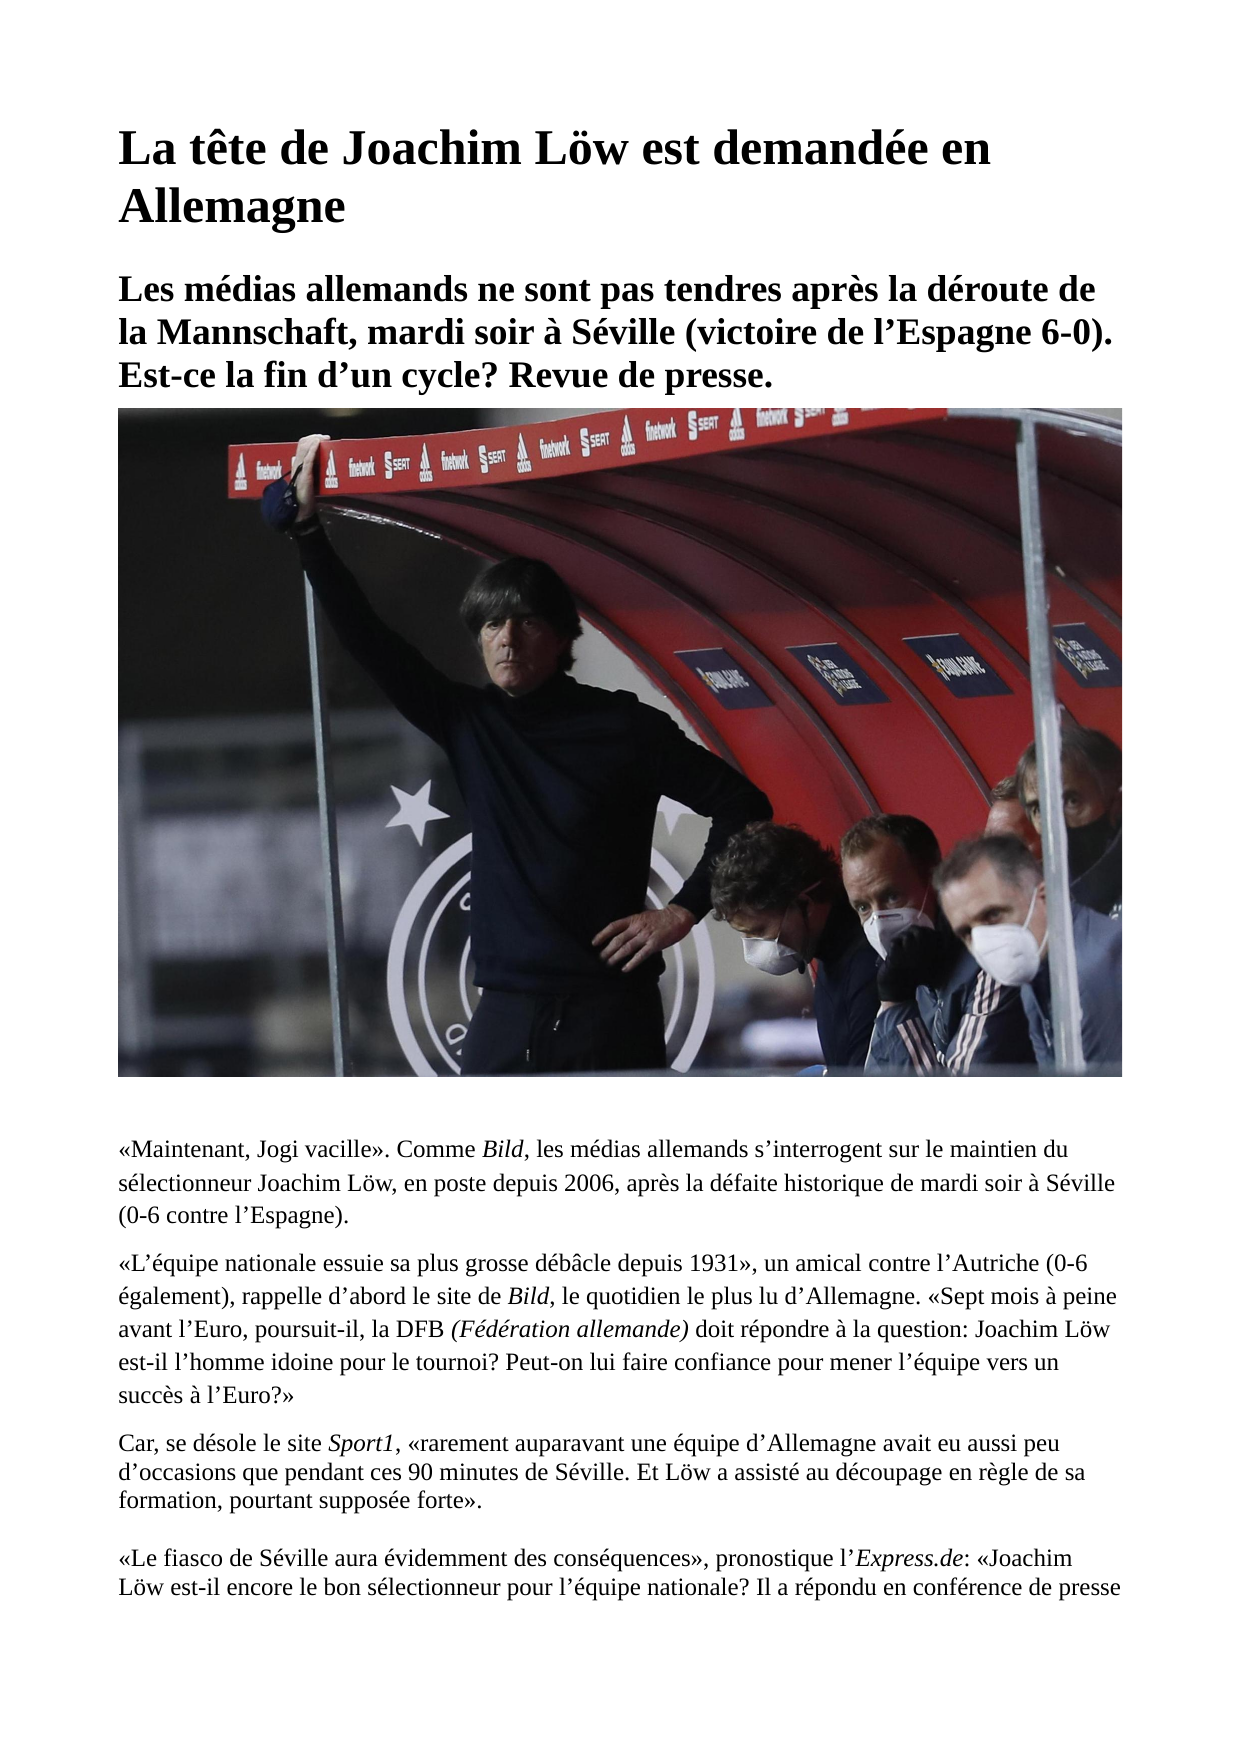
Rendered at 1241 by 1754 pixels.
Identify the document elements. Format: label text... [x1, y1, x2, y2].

subtitle Les médias allemands ne sont pas tendres après la déroute de la Mannschaft, mardi soir à Séville (victoire de l’Espagne 6-0). Est-ce la fin d’un cycle? Revue de presse. [118, 266, 1122, 396]
text «Le fiasco de Séville aura évidemment des conséquences», pronostique l’Express.de: «Joachim Löw est-il encore le bon sélectionneur pour l’équipe nationale? Il a répondu en conférence de presse [118, 1543, 1122, 1600]
text «L’équipe nationale essuie sa plus grosse débâcle depuis 1931», un amical contre l’Autriche (0-6 également), rappelle d’abord le site de Bild, le quotidien le plus lu d’Allemagne. «Sept mois à peine avant l’Euro, poursuit-il, la DFB (Fédération allemande) doit répondre à la question: Joachim Löw est-il l’homme idoine pour le tournoi? Peut-on lui faire confiance pour mener l’équipe vers un succès à l’Euro?» [118, 1248, 1122, 1409]
picture [118, 408, 1123, 1077]
text Car, se désole le site Sport1, «rarement auparavant une équipe d’Allemagne avait eu aussi peu d’occasions que pendant ces 90 minutes de Séville. Et Löw a assisté au découpage en règle de sa formation, pourtant supposée forte». [118, 1428, 1122, 1514]
text «Maintenant, Jogi vacille». Comme Bild, les médias allemands s’interrogent sur le maintien du sélectionneur Joachim Löw, en poste depuis 2006, après la défaite historique de mardi soir à Séville (0-6 contre l’Espagne). [118, 1134, 1122, 1229]
subtitle La tête de Joachim Löw est demandée en Allemagne [118, 118, 1122, 233]
